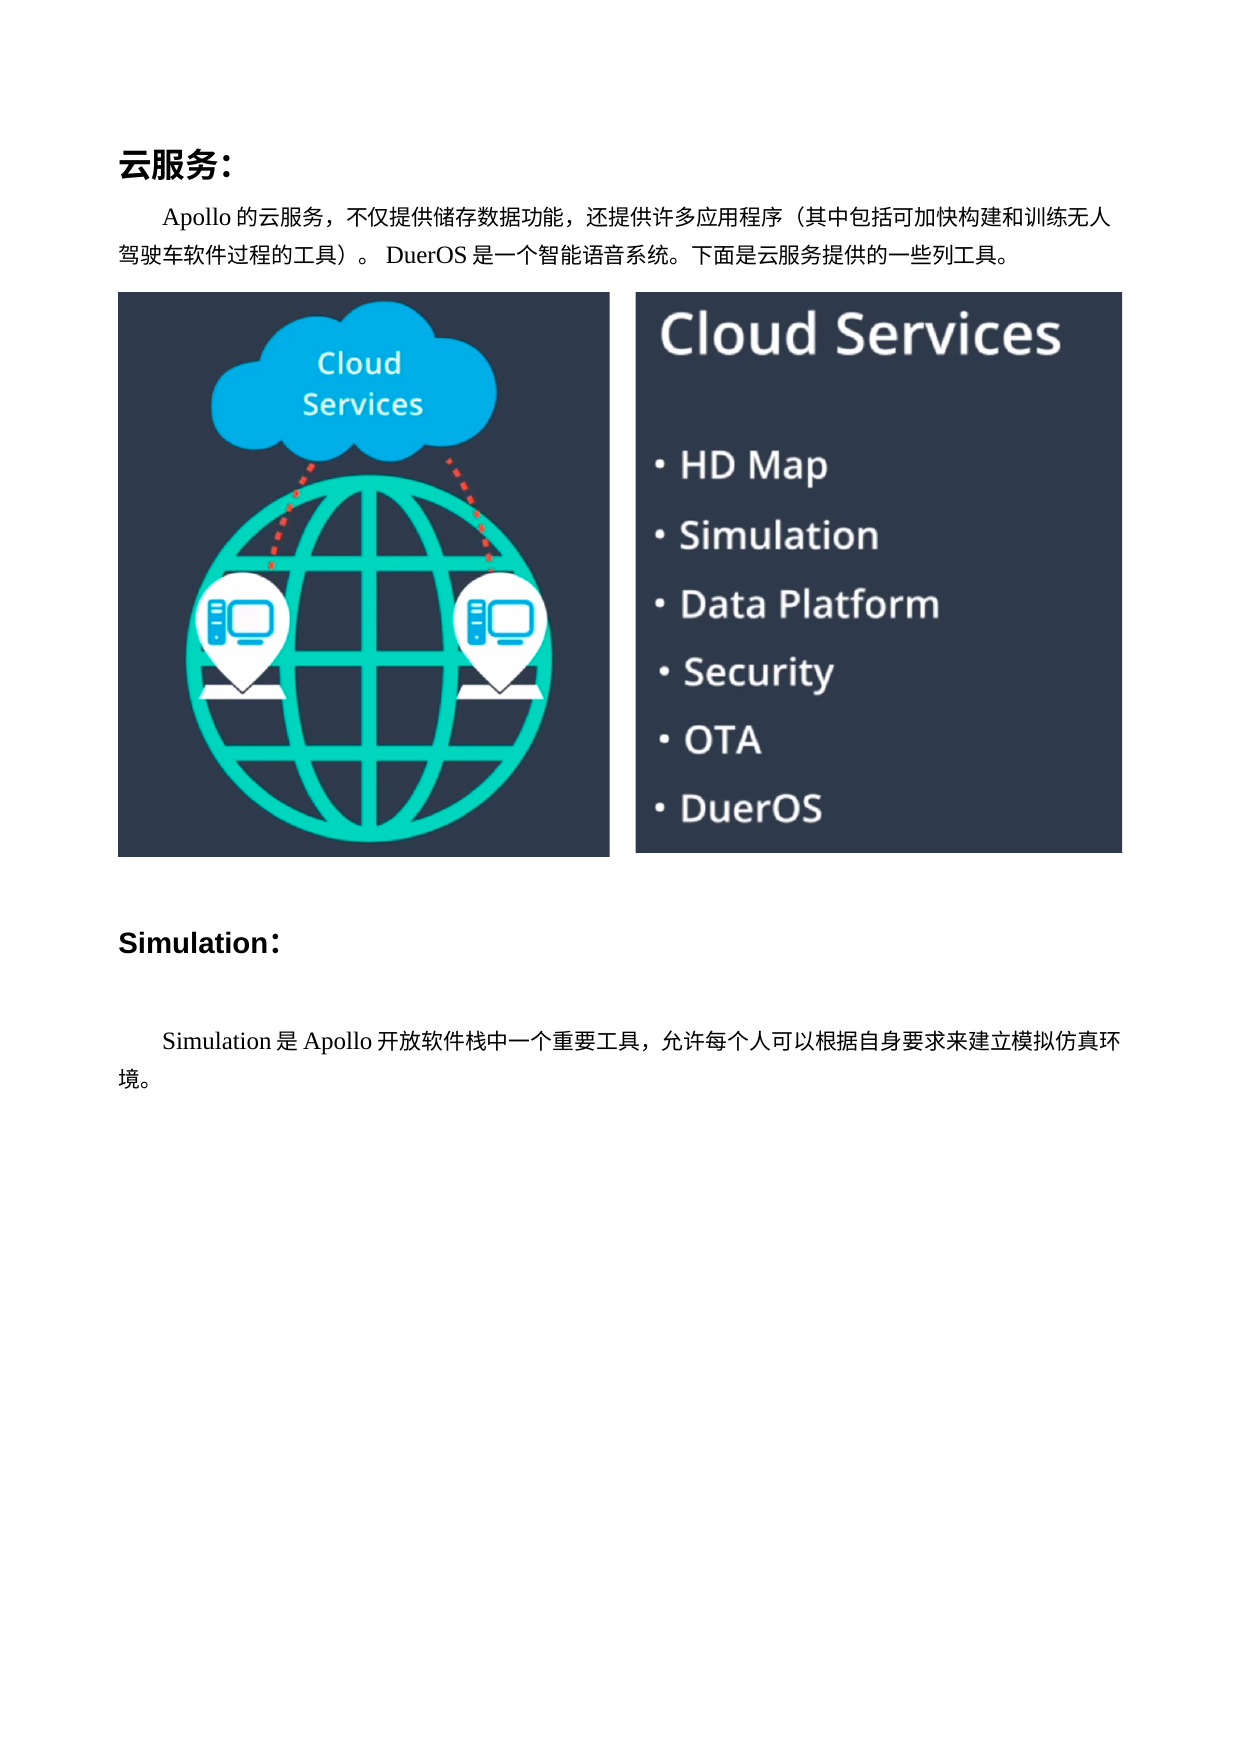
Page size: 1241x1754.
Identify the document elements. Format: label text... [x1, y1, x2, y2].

text Simulation是Apollo开放软件栈中一个重要工具，允许每个人可以根据自身要求来建立模拟仿真环境。 [118, 1024, 1122, 1093]
subtitle Simulation： [118, 920, 1122, 962]
picture [635, 292, 1123, 853]
subtitle 云服务： [118, 139, 1122, 187]
picture [118, 292, 610, 857]
text Apollo的云服务，不仅提供储存数据功能，还提供许多应用程序（其中包括可加快构建和训练无人驾驶车软件过程的工具）。 DuerOS是一个智能语音系统。下面是云服务提供的一些列工具。 [118, 200, 1122, 269]
